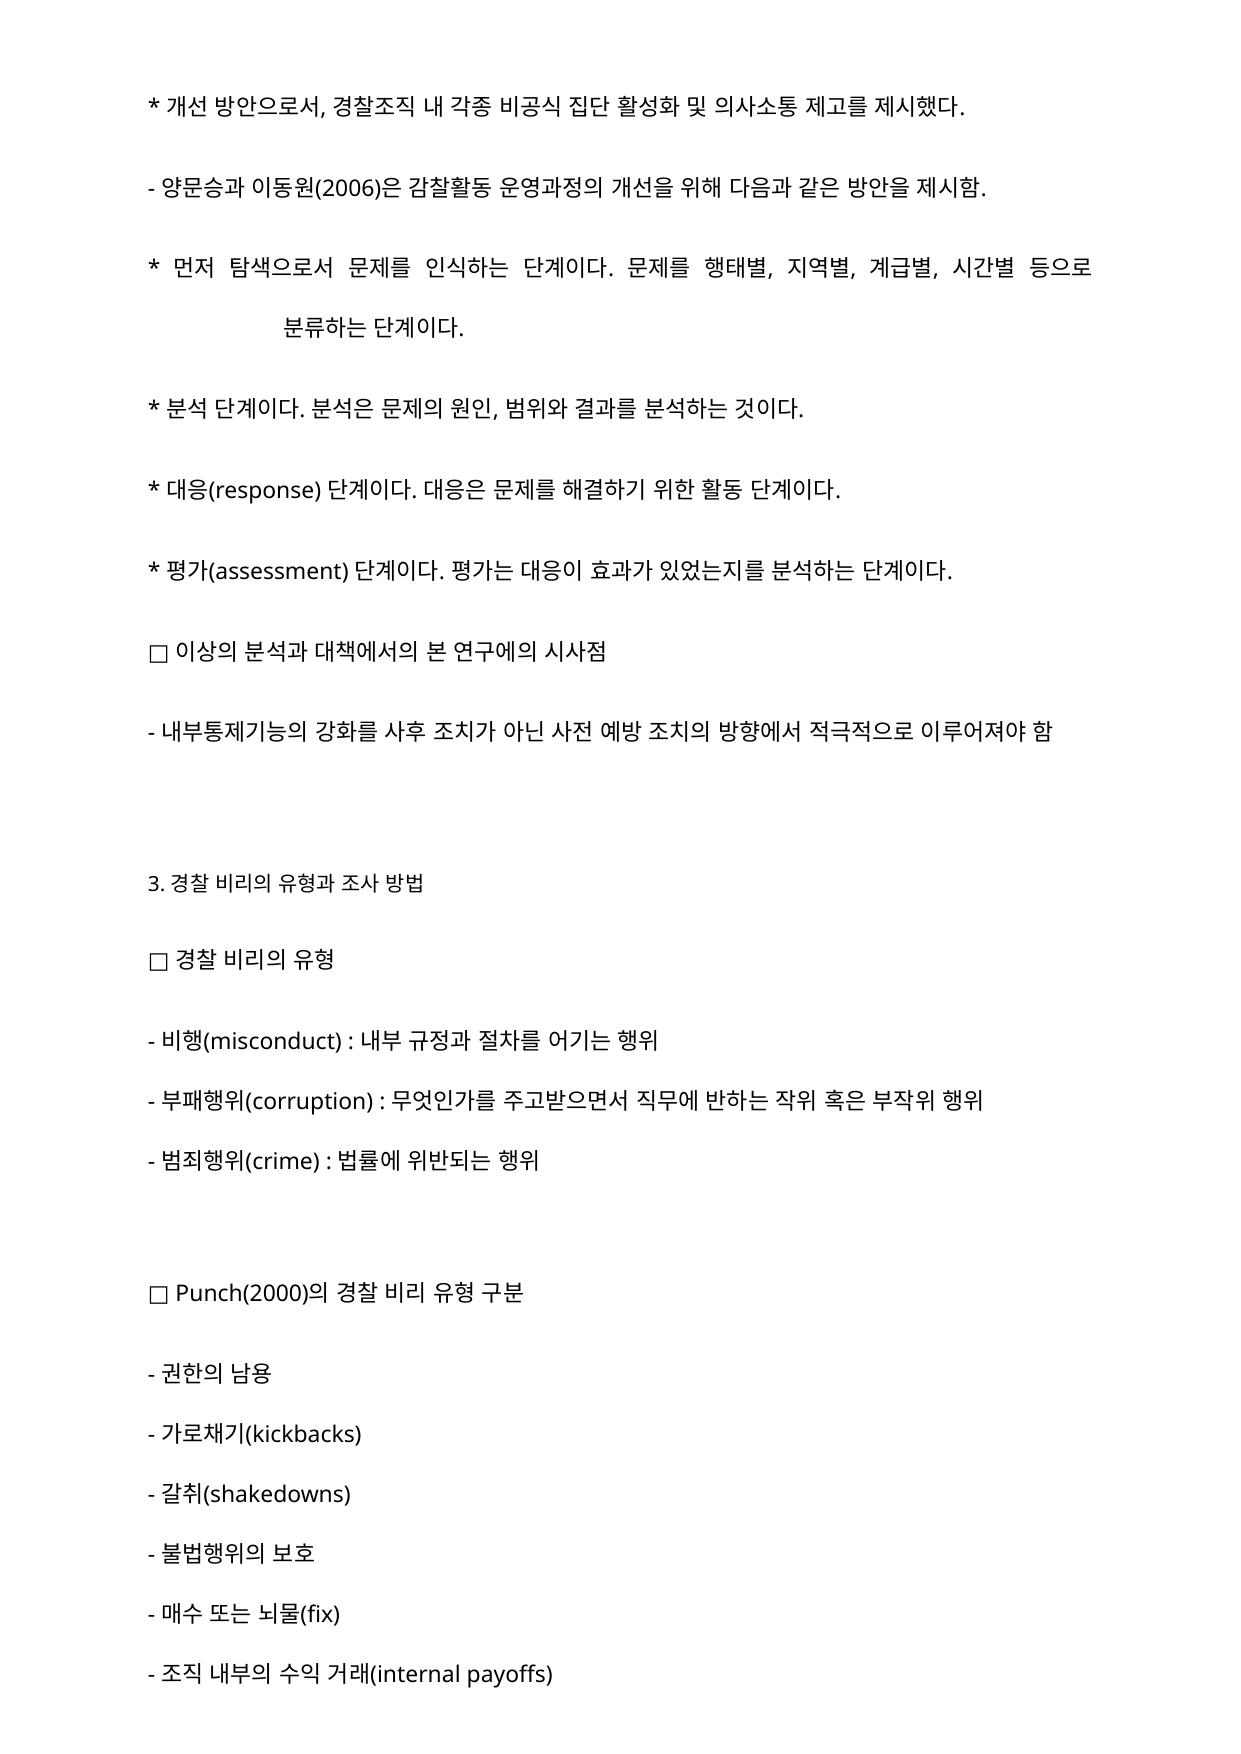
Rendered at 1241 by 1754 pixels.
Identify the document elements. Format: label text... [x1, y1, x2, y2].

text - 비행(misconduct) : 내부 규정과 절차를 어기는 행위 [148, 1023, 1093, 1057]
text - 양문승과 이동원(2006)은 감찰활동 운영과정의 개선을 위해 다음과 같은 방안을 제시함. [148, 169, 1093, 203]
text * 분석 단계이다. 분석은 문제의 원인, 범위와 결과를 분석하는 것이다. [148, 391, 1093, 424]
text * 평가(assessment) 단계이다. 평가는 대응이 효과가 있었는지를 분석하는 단계이다. [148, 553, 1093, 586]
text - 매수 또는 뇌물(fix) [148, 1596, 1093, 1629]
text □ 경찰 비리의 유형 [148, 942, 1093, 976]
text - 조직 내부의 수익 거래(internal payoffs) [148, 1656, 1093, 1689]
text □ 이상의 분석과 대책에서의 본 연구에의 시사점 [148, 633, 1093, 667]
text - 범죄행위(crime) : 법률에 위반되는 행위 [148, 1143, 1093, 1177]
text - 불법행위의 보호 [148, 1536, 1093, 1569]
text - 부패행위(corruption) : 무엇인가를 주고받으면서 직무에 반하는 작위 혹은 부작위 행위 [148, 1083, 1093, 1117]
text * 개선 방안으로서, 경찰조직 내 각종 비공식 집단 활성화 및 의사소통 제고를 제시했다. [148, 88, 1093, 122]
text * 먼저 탐색으로서 문제를 인식하는 단계이다. 문제를 행태별, 지역별, 계급별, 시간별 등으로 분류하는 단계이다. [148, 250, 1093, 343]
text - 내부통제기능의 강화를 사후 조치가 아닌 사전 예방 조치의 방향에서 적극적으로 이루어져야 함 [148, 714, 1093, 748]
text - 가로채기(kickbacks) [148, 1416, 1093, 1449]
text * 대응(response) 단계이다. 대응은 문제를 해결하기 위한 활동 단계이다. [148, 472, 1093, 505]
text 3. 경찰 비리의 유형과 조사 방법 [148, 867, 1093, 897]
text - 갈취(shakedowns) [148, 1476, 1093, 1509]
text □ Punch(2000)의 경찰 비리 유형 구분 [148, 1275, 1093, 1308]
text - 권한의 남용 [148, 1356, 1093, 1389]
